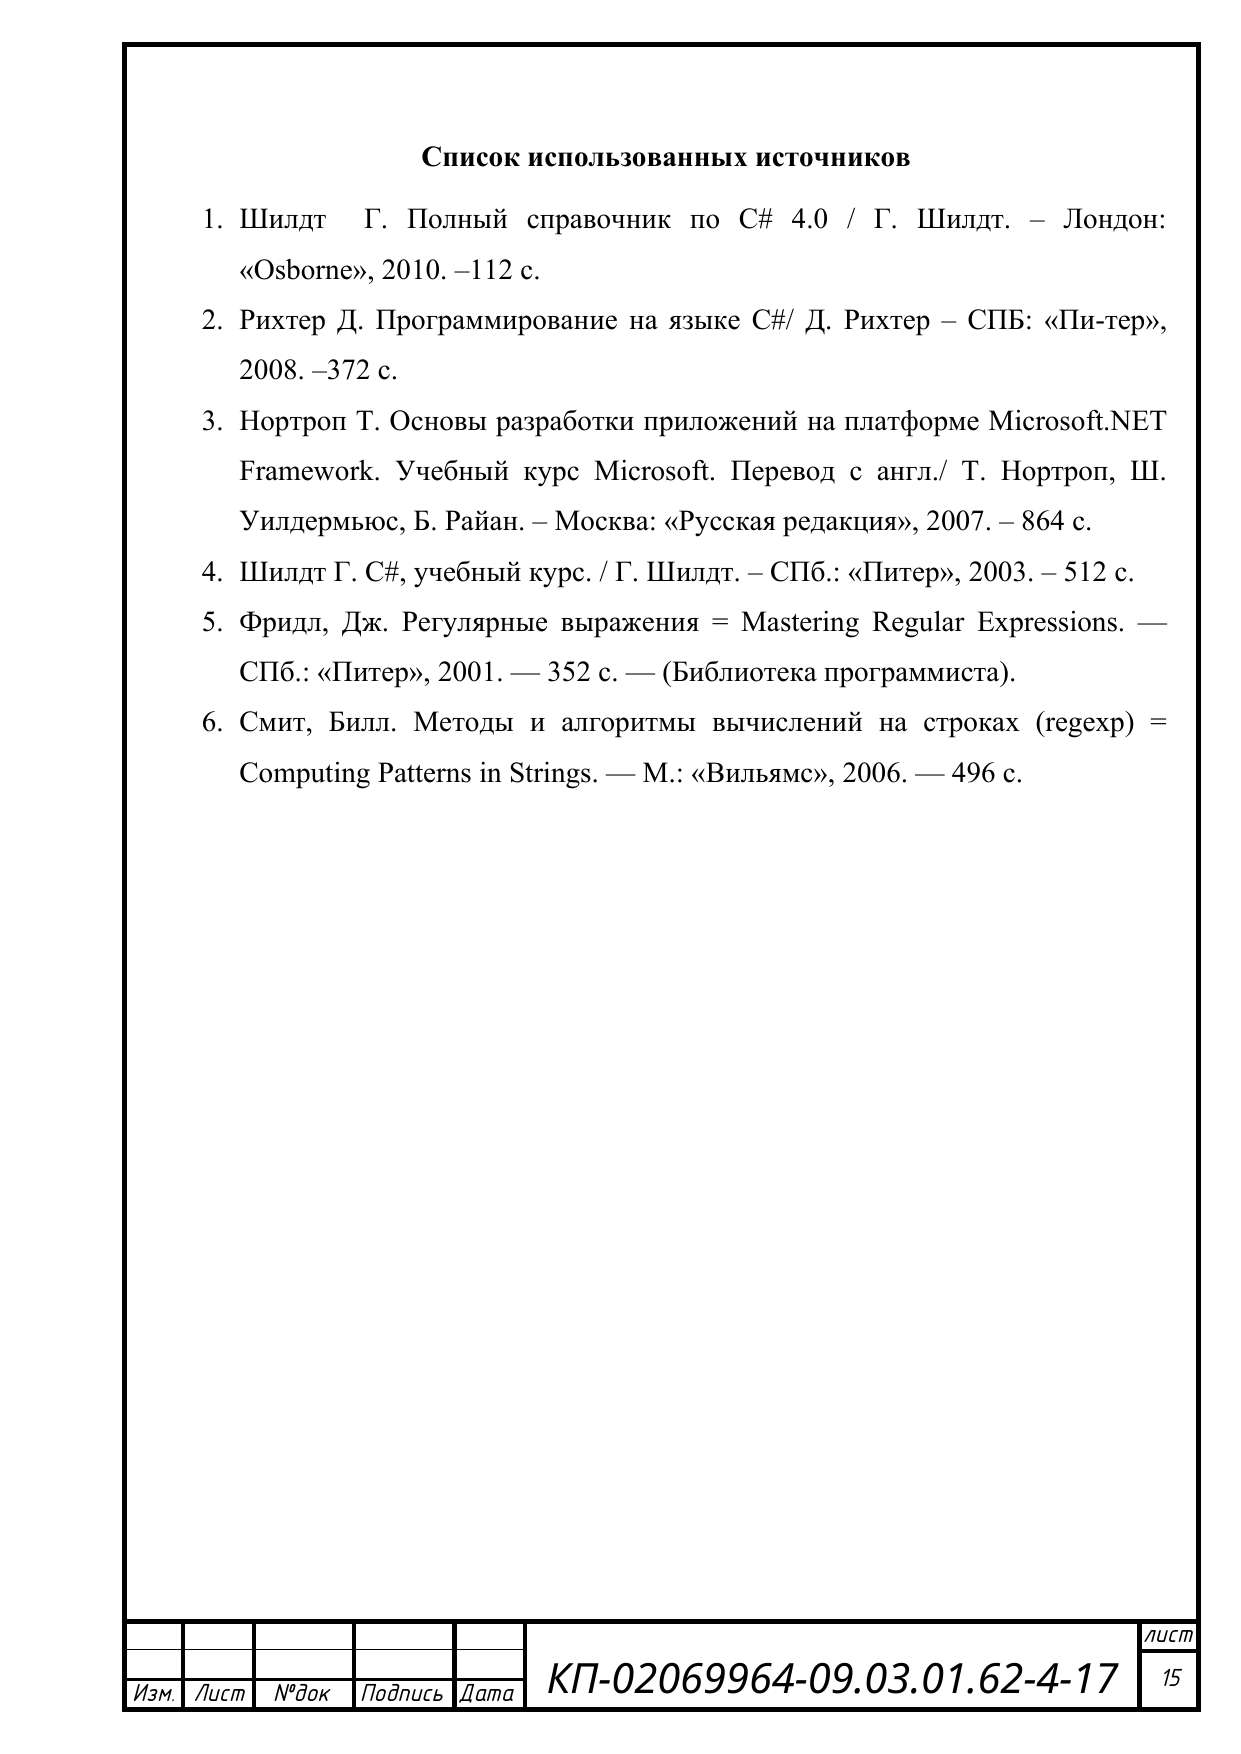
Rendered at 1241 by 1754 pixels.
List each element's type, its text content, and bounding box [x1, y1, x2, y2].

subtitle Список использованных источников [164, 139, 1168, 172]
list Фридл, Дж. Регулярные выражения = Mastering Regular Expressions. — СПб.: «Питер», 2001. — 352 с. — (Библиотека программиста). [202, 604, 1168, 688]
list Смит, Билл. Методы и алгоритмы вычислений на строках (regexp) = Computing Patterns in Strings. — М.: «Вильямс», 2006. — 496 с. [202, 704, 1168, 788]
list Нортроп Т. Основы разработки приложений на платформе Microsoft.NET Framework. Учебный курс Microsoft. Перевод с англ./ Т. Нортроп, Ш. Уилдермьюс, Б. Райан. – Москва: «Русская редакция», 2007. – 864 с. [202, 403, 1168, 537]
list Шилдт Г. Полный справочник по С# 4.0 / Г. Шилдт. – Лондон: «Osborne», 2010. –112 с. [202, 201, 1168, 285]
list Рихтер Д. Программирование на языке C#/ Д. Рихтер – СПБ: «Пи-тер», 2008. –372 с. [202, 302, 1168, 386]
list Шилдт Г. C#, учебный курс. / Г. Шилдт. – СПб.: «Питер», 2003. – 512 с. [202, 554, 1168, 587]
